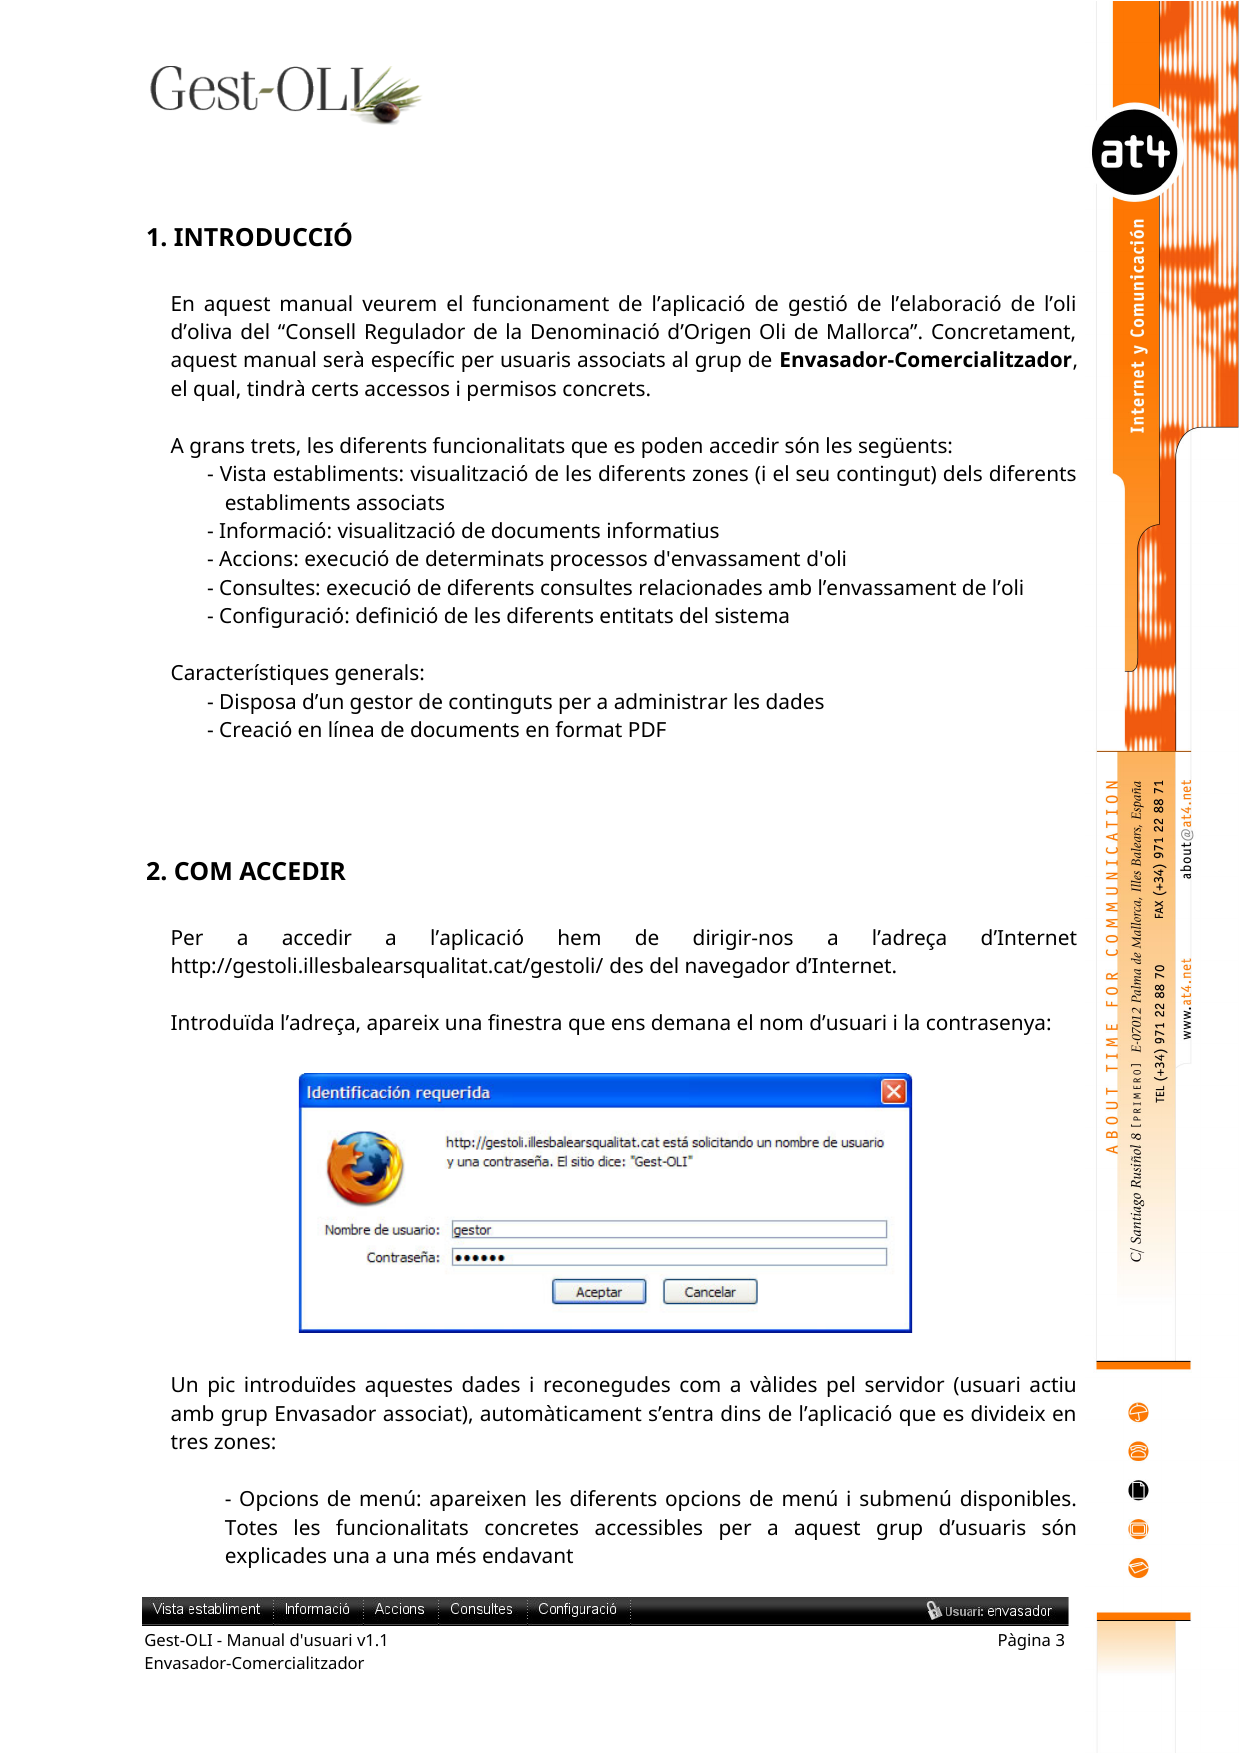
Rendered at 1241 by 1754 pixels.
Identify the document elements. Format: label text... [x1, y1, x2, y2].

text Per a accedir a l’aplicació hem de dirigir-nos a l’adreça d’Internet http://gestoli.illesbalearsqualitat.cat/gestoli/ des del navegador d’Internet. [170, 923, 1078, 979]
list - Informació: visualització de documents informatius [207, 516, 1078, 544]
list - Accions: execució de determinats processos d'envassament d'oli [207, 544, 1078, 573]
picture [149, 66, 423, 126]
list - Consultes: execució de diferents consultes relacionades amb l’envassament de l’oli [207, 573, 1078, 601]
list - Creació en línea de documents en format PDF [207, 715, 1078, 744]
picture [142, 1597, 1069, 1626]
text - Vista establiments: visualització de les diferents zones (i el seu contingut) dels diferents establiments associats [207, 459, 1078, 516]
text A grans trets, les diferents funcionalitats que es poden accedir són les següents: [170, 431, 1078, 459]
list - Configuració: definició de les diferents entitats del sistema [207, 601, 1078, 630]
text En aquest manual veurem el funcionament de l’aplicació de gestió de l’elaboració de l’oli d’oliva del “Consell Regulador de la Denominació d’Origen Oli de Mallorca”. Concretament, aquest manual serà específic per usuaris associats al grup de Envasador-Comercialitzador, el qual, tindrà certs accessos i permisos concrets. [170, 289, 1078, 402]
text Introduïda l’adreça, apareix una finestra que ens demana el nom d’usuari i la contrasenya: [170, 1008, 1078, 1036]
text Un pic introduïdes aquestes dades i reconegudes com a vàlides pel servidor (usuari actiu amb grup Envasador associat), automàticament s’entra dins de l’aplicació que es divideix en tres zones: [170, 1370, 1078, 1456]
subtitle 1. INTRODUCCIÓ [133, 220, 1078, 254]
picture [298, 1073, 913, 1333]
picture [1085, 1, 1239, 1753]
list - Opcions de menú: apareixen les diferents opcions de menú i submenú disponibles. Totes les funcionalitats concretes accessibles per a aquest grup d’usuaris són explicades una a una més endavant [207, 1484, 1078, 1569]
subtitle 2. COM ACCEDIR [133, 854, 1078, 888]
text Característiques generals: [170, 658, 1078, 687]
list - Disposa d’un gestor de continguts per a administrar les dades [207, 687, 1078, 715]
